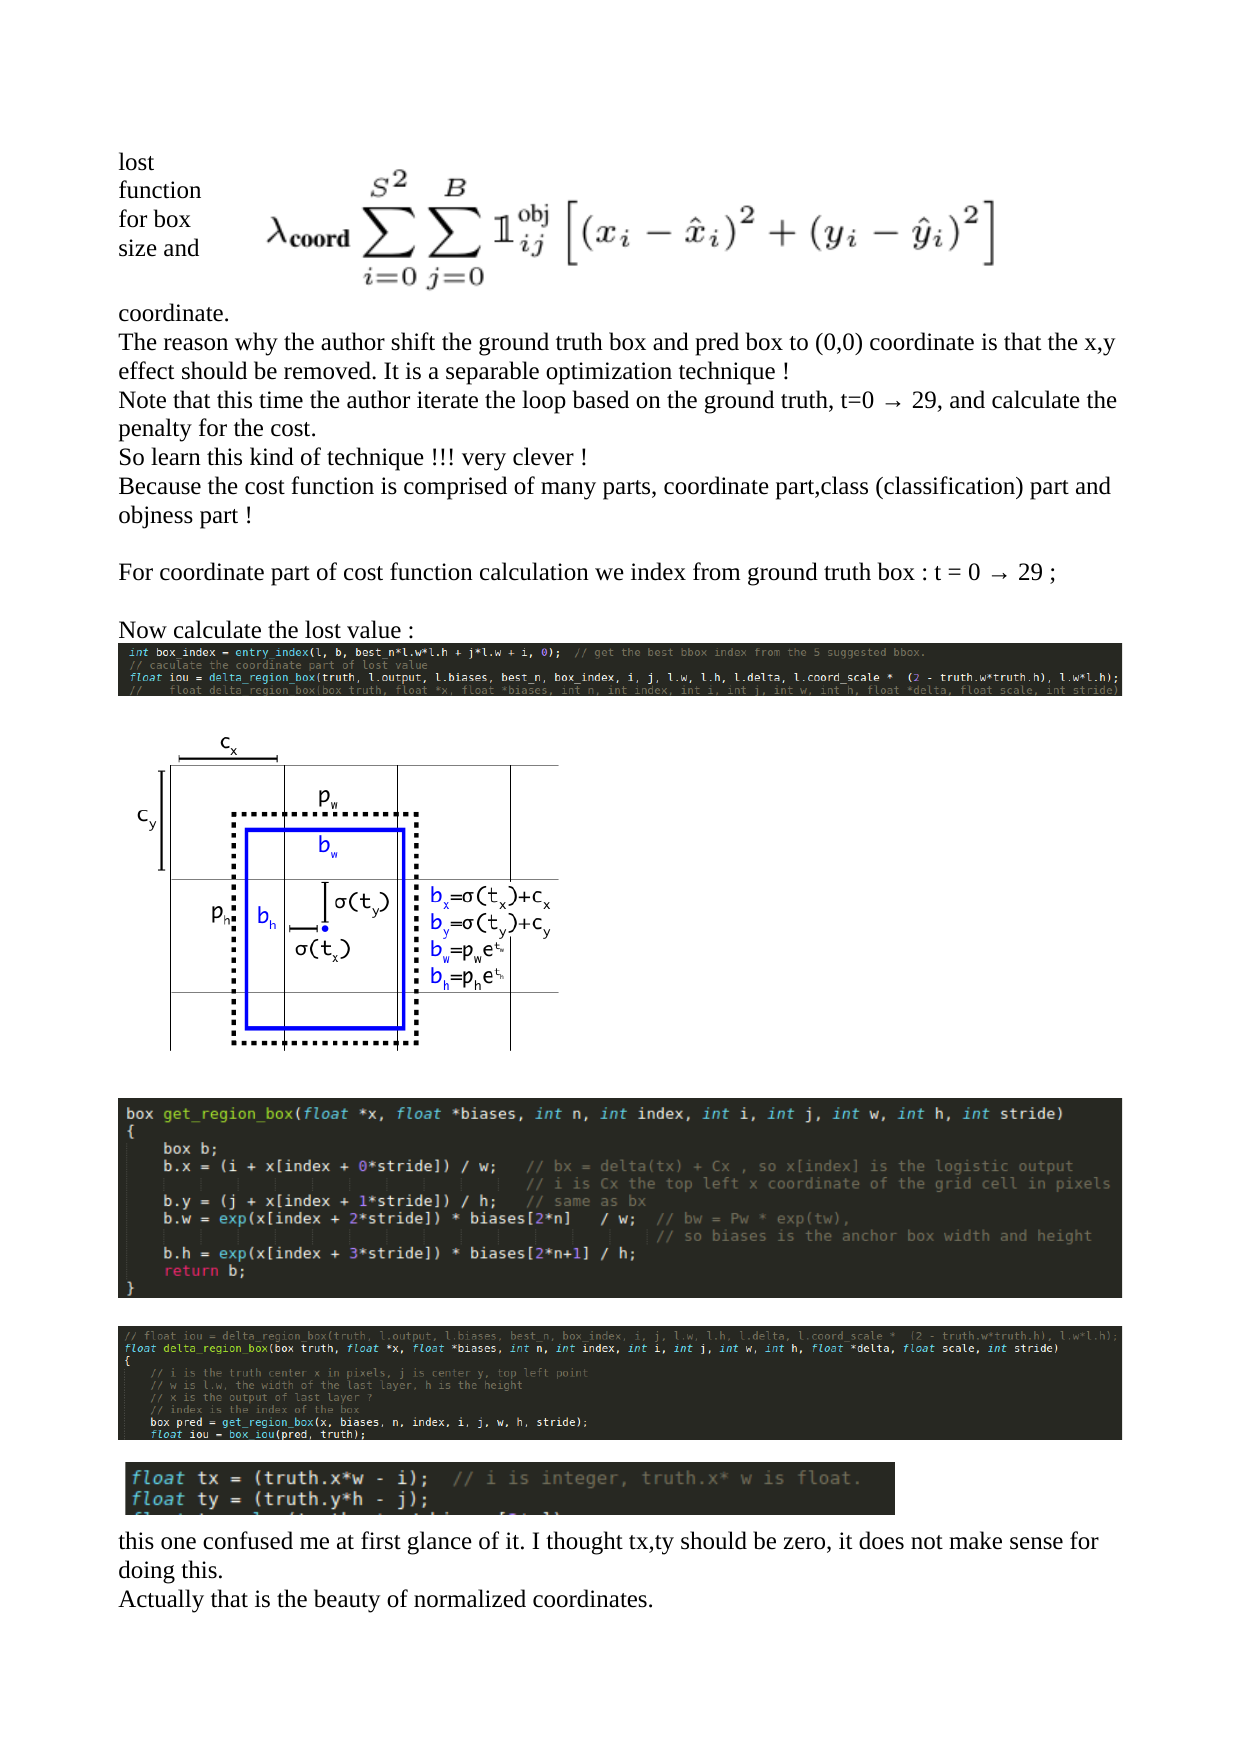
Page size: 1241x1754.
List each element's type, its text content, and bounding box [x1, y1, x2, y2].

text Note that this time the author iterate the loop based on the ground truth, t=0 → 29, and calculate the penalty for the cost. [118, 385, 1122, 442]
text Actually that is the beauty of normalized coordinates. [118, 1584, 1122, 1612]
text Because the cost function is comprised of many parts, coordinate part,class (classification) part and objness part ! [118, 471, 1122, 528]
picture [221, 146, 1019, 299]
picture [118, 643, 1123, 696]
text For coordinate part of cost function calculation we index from ground truth box : t = 0 → 29 ; [118, 557, 1122, 586]
picture [113, 720, 580, 1061]
picture [118, 1326, 1123, 1440]
text The reason why the author shift the ground truth box and pred box to (0,0) coordinate is that the x,y effect should be removed. It is a separable optimization technique ! [118, 327, 1122, 385]
picture [125, 1462, 895, 1515]
text this one confused me at first glance of it. I thought tx,ty should be zero, it does not make sense for doing this. [118, 1526, 1122, 1584]
text Now calculate the lost value : [118, 615, 1122, 643]
picture [118, 1098, 1123, 1298]
text lost function for box size and coordinate. [118, 147, 1122, 327]
text So learn this kind of technique !!! very clever ! [118, 442, 1122, 471]
